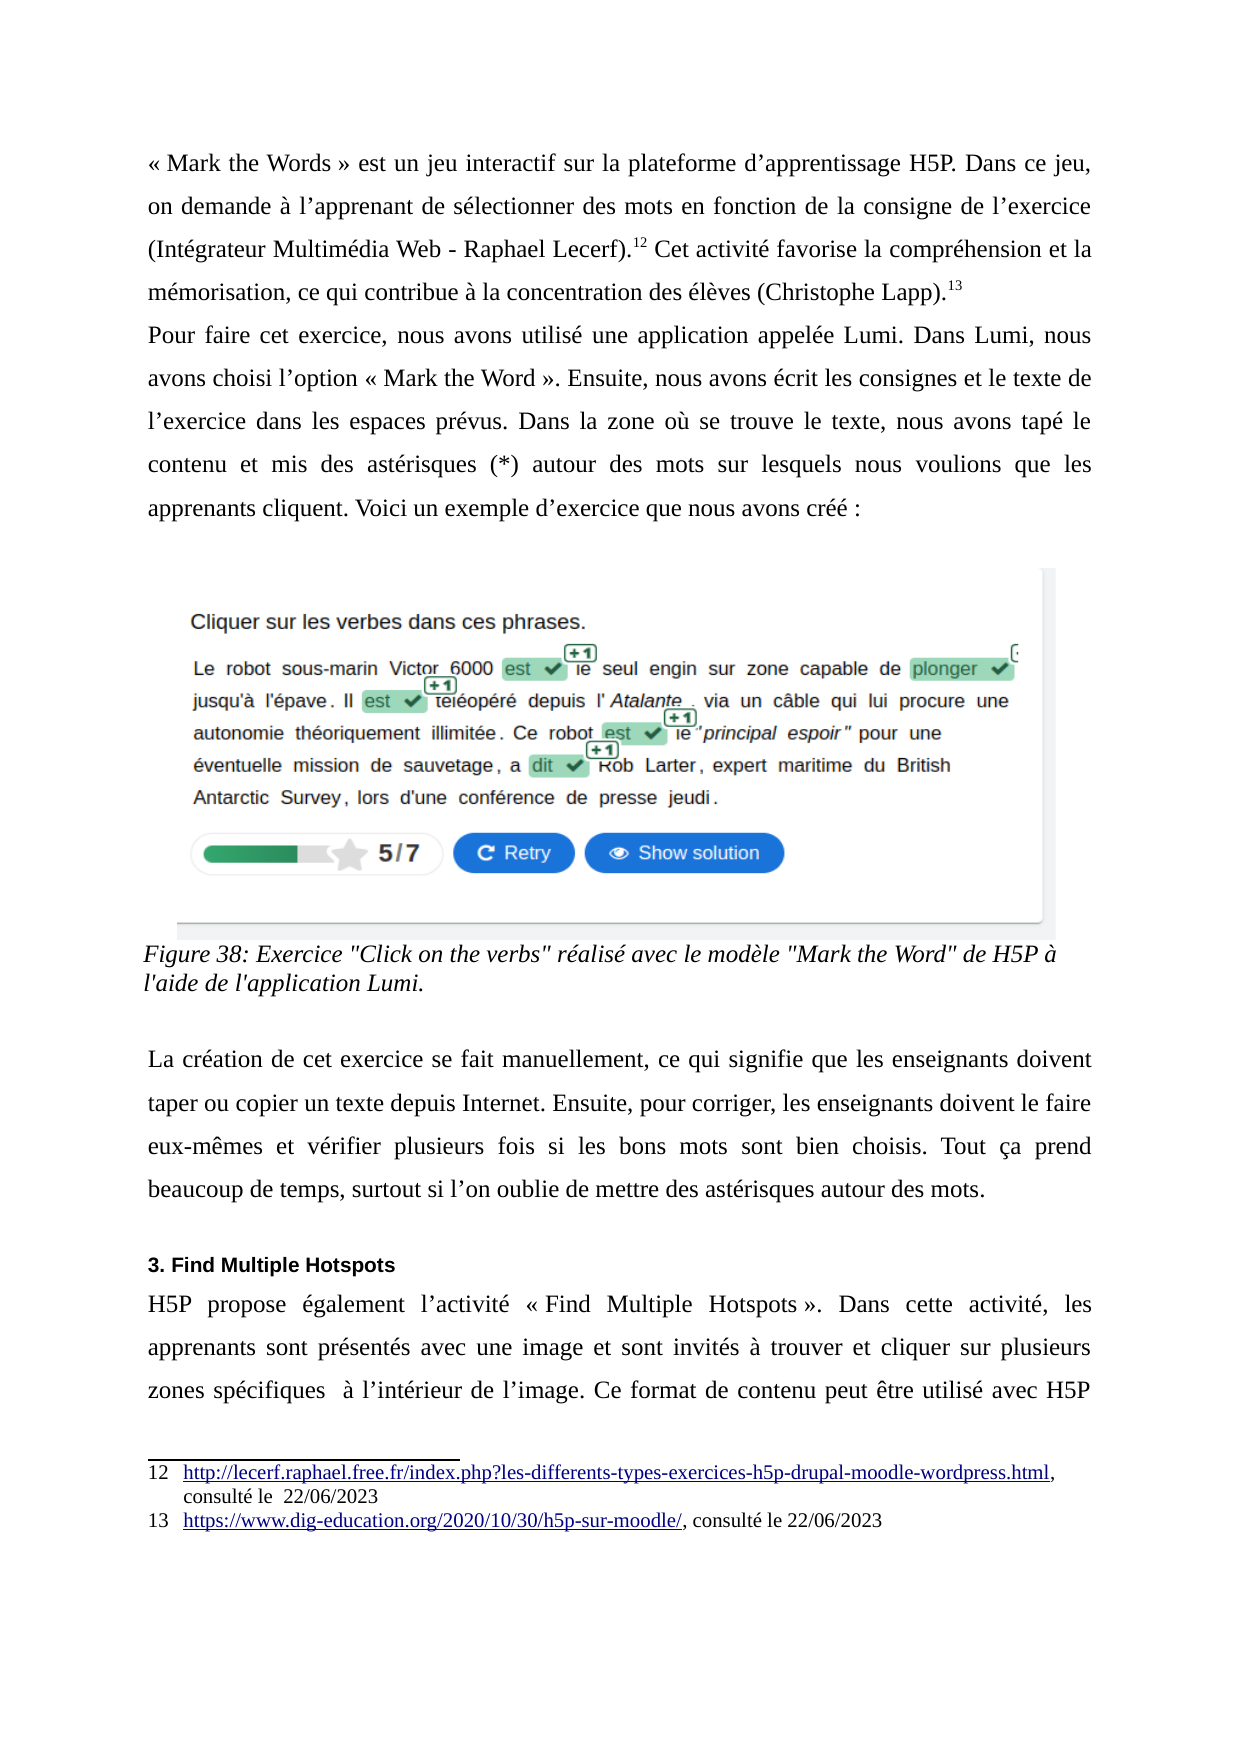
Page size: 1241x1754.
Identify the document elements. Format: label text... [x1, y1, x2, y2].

text « Mark the Words » est un jeu interactif sur la plateforme d’apprentissage H5P. Dans ce jeu, on demande à l’apprenant de sélectionner des mots en fonction de la consigne de l’exercice (Intégrateur Multimédia Web - Raphael Lecerf). Cet activité favorise la compréhension et la mémorisation, ce qui contribue à la concentration des élèves (Christophe Lapp). [148, 148, 1092, 306]
text 3. Find Multiple Hotspots [148, 1253, 1092, 1277]
text Figure 32: Exercice "Click on the verbs" réalisé avec le modèle "Mark the Word" de H5P à l'aide de l'application Lumi. [143, 548, 1097, 997]
picture [177, 568, 1056, 940]
text http://lecerf.raphael.free.fr/index.php?les-differents-types-exercices-h5p-drupal-moodle-wordpress.html, consulté le 22/06/2023 [148, 1460, 1092, 1508]
text https://www.dig-education.org/2020/10/30/h5p-sur-moodle/, consulté le 22/06/2023 [148, 1508, 1092, 1532]
text La création de cet exercice se fait manuellement, ce qui signifie que les enseignants doivent taper ou copier un texte depuis Internet. Ensuite, pour corriger, les enseignants doivent le faire eux-mêmes et vérifier plusieurs fois si les bons mots sont bien choisis. Tout ça prend beaucoup de temps, surtout si l’on oublie de mettre des astérisques autour des mots. [148, 1044, 1092, 1203]
text H5P propose également l’activité « Find Multiple Hotspots ». Dans cette activité, les apprenants sont présentés avec une image et sont invités à trouver et cliquer sur plusieurs zones spécifiques à l’intérieur de l’image. Ce format de contenu peut être utilisé avec H5P [148, 1289, 1092, 1404]
text Pour faire cet exercice, nous avons utilisé une application appelée Lumi. Dans Lumi, nous avons choisi l’option « Mark the Word ». Ensuite, nous avons écrit les consignes et le texte de l’exercice dans les espaces prévus. Dans la zone où se trouve le texte, nous avons tapé le contenu et mis des astérisques (*) autour des mots sur lesquels nous voulions que les apprenants cliquent. Voici un exemple d’exercice que nous avons créé : [148, 320, 1092, 521]
